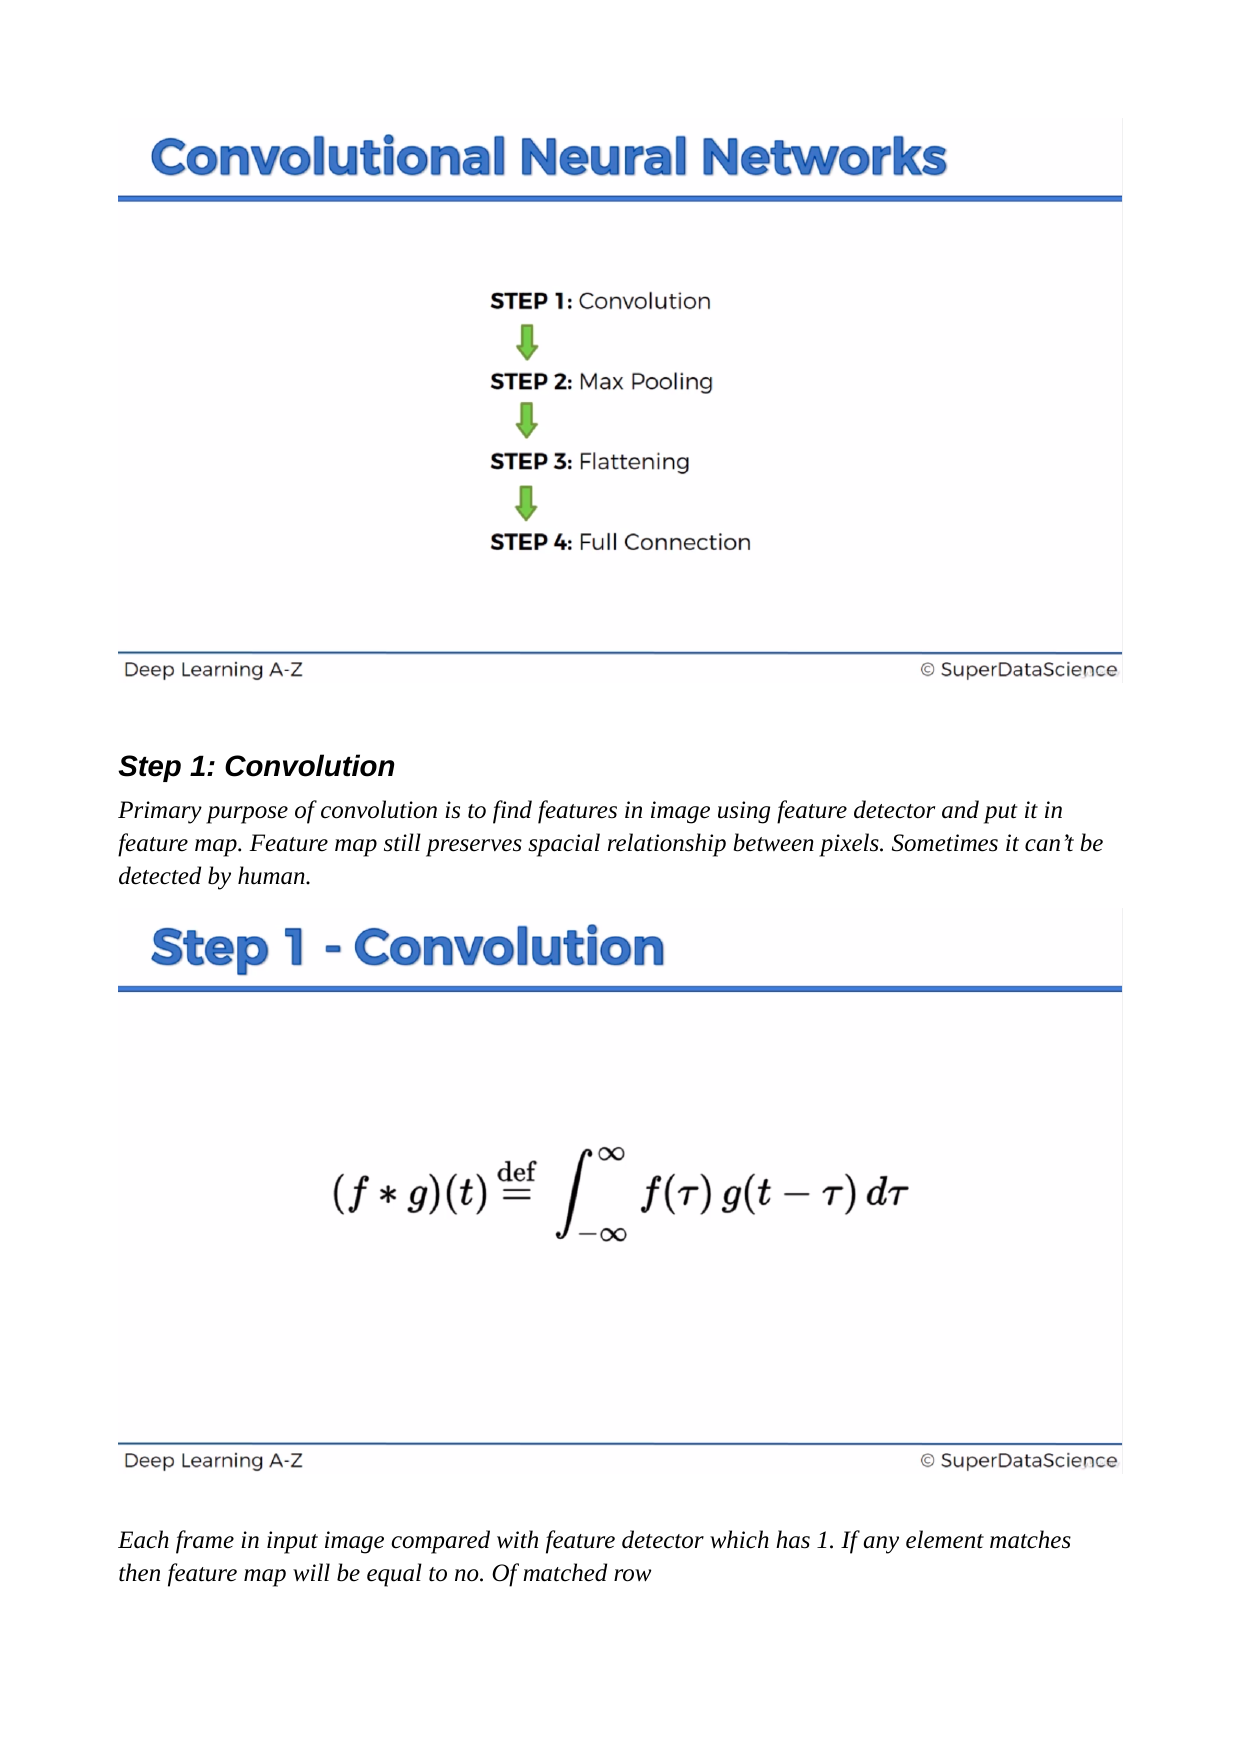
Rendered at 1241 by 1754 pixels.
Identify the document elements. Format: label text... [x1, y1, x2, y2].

picture [118, 908, 1123, 1474]
text Primary purpose of convolution is to find features in image using feature detector and put it in feature map. Feature map still preserves spacial relationship between pixels. Sometimes it can’t be detected by human. [118, 795, 1122, 890]
text Each frame in input image compared with feature detector which has 1. If any element matches then feature map will be equal to no. Of matched row [118, 1525, 1122, 1587]
subtitle Step 1: Convolution [118, 749, 1122, 783]
picture [118, 118, 1123, 683]
